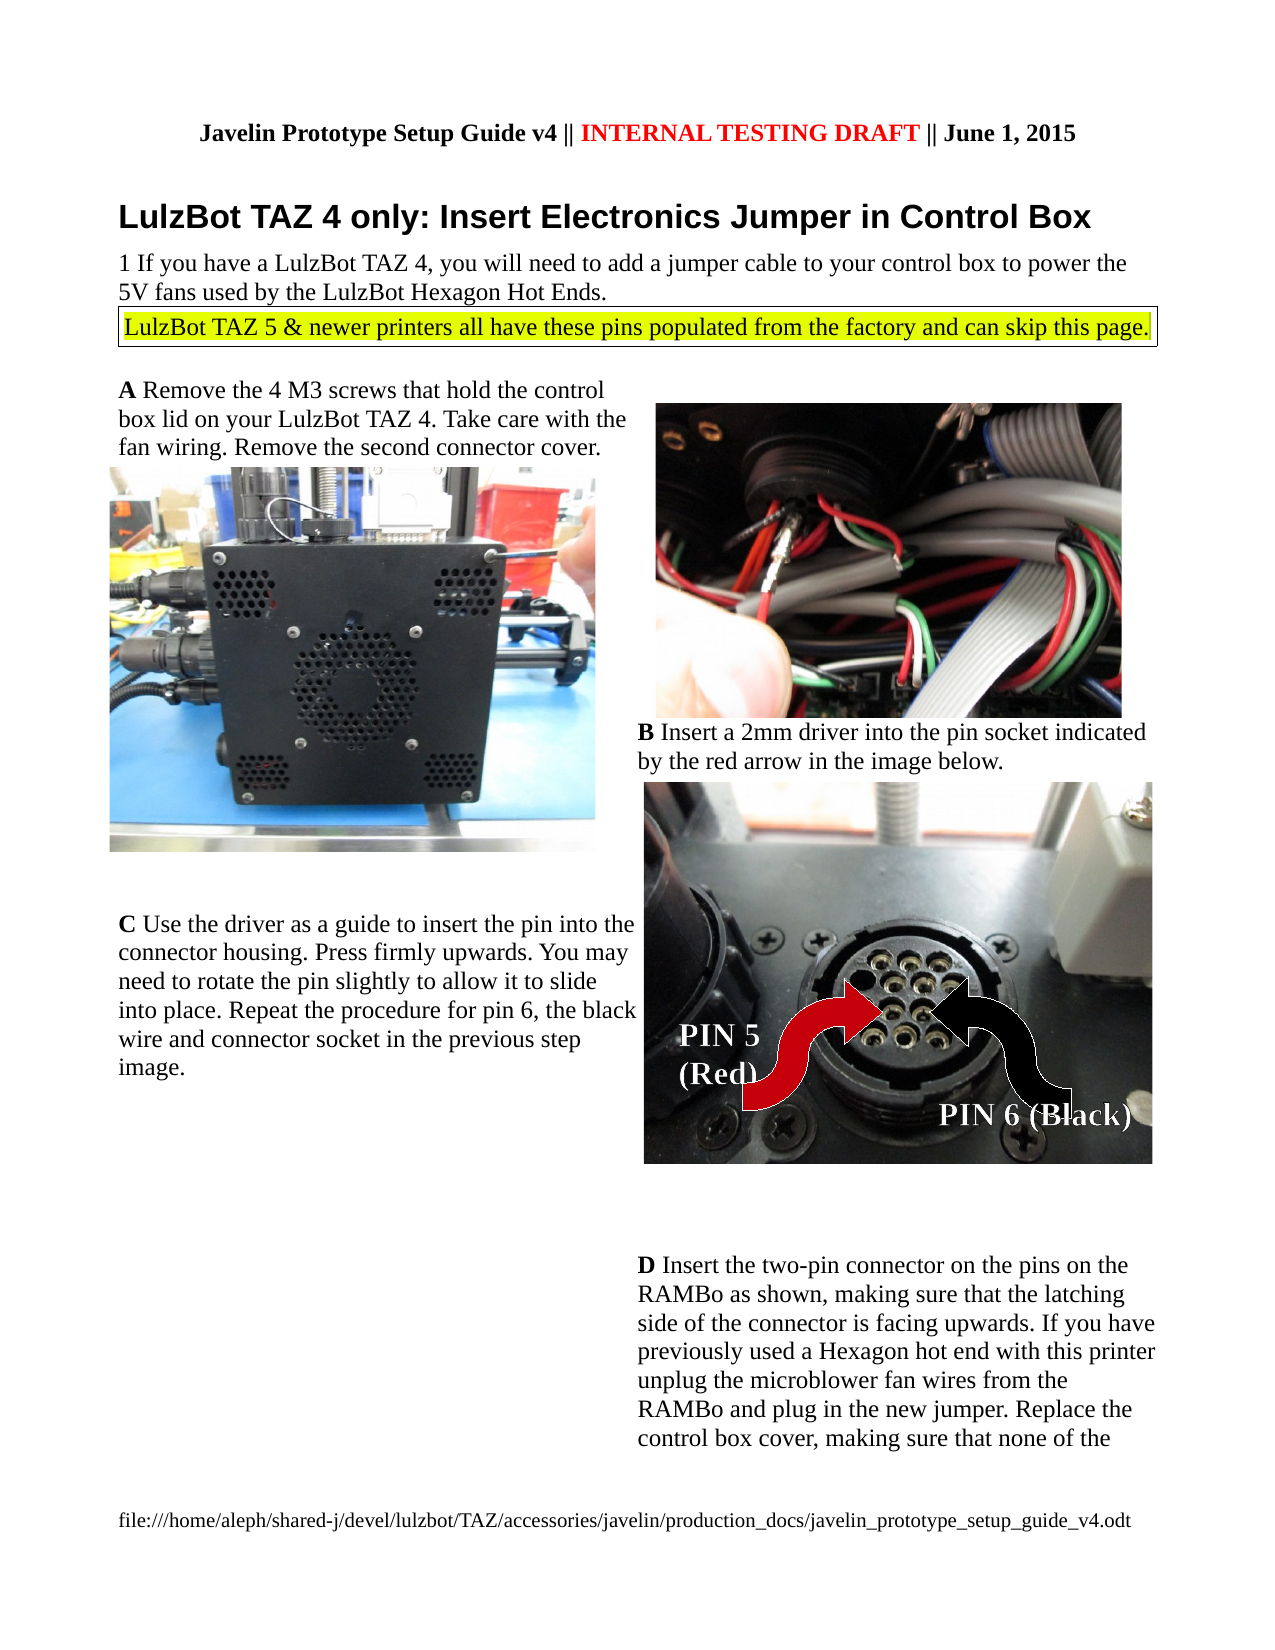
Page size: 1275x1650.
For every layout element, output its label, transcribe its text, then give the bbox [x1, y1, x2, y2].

text D Insert the two-pin connector on the pins on the RAMBo as shown, making sure that the latching side of the connector is facing upwards. If you have previously used a Hexagon hot end with this printer unplug the microblower fan wires from the RAMBo and plug in the new jumper. Replace the control box cover, making sure that none of the [637, 1250, 1157, 1451]
text C Use the driver as a guide to insert the pin into the connector housing. Press firmly upwards. You may need to rotate the pin slightly to allow it to slide into place. Repeat the procedure for pin 6, the black wire and connector socket in the previous step image. [118, 909, 637, 1081]
text A Remove the 4 M3 screws that hold the control box lid on your LulzBot TAZ 4. Take care with the fan wiring. Remove the second connector cover. [118, 375, 637, 461]
picture [109, 467, 596, 852]
table_header LulzBot TAZ 5 & newer printers all have these pins populated from the factory and can skip this page. [119, 307, 1157, 346]
picture [655, 403, 1122, 718]
text 1 If you have a LulzBot TAZ 4, you will need to add a jumper cable to your control box to power the 5V fans used by the LulzBot Hexagon Hot Ends. [118, 248, 1157, 306]
subtitle LulzBot TAZ 4 only: Insert Electronics Jumper in Control Box [118, 197, 1157, 236]
text B Insert a 2mm driver into the pin socket indicated by the red arrow in the image below. [637, 375, 1157, 775]
picture [643, 782, 1153, 1164]
